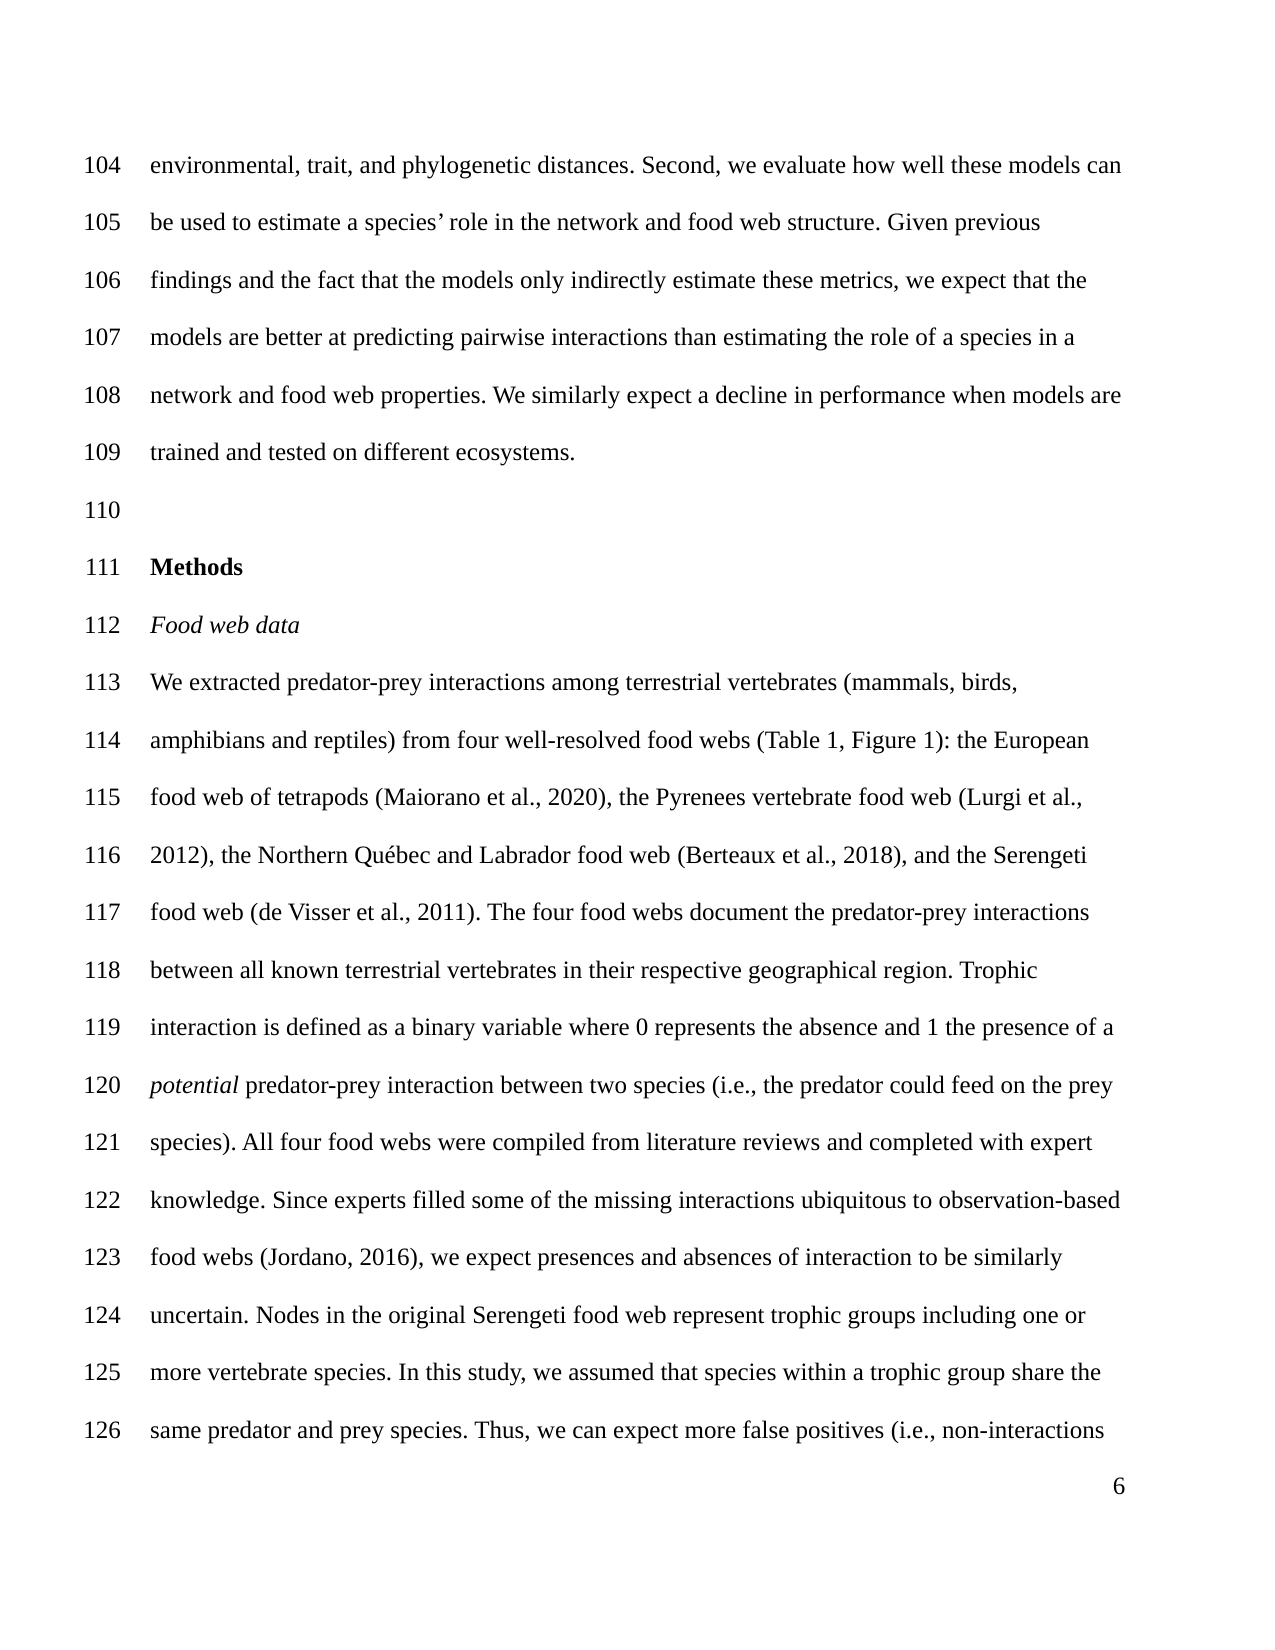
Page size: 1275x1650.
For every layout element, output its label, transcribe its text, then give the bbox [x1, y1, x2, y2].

text We extracted predator-prey interactions among terrestrial vertebrates (mammals, birds, amphibians and reptiles) from four well-resolved food webs (Table 1, Figure 1): the European food web of tetrapods (Maiorano et al., 2020), the Pyrenees vertebrate food web (Lurgi et al., 2012), the Northern Québec and Labrador food web (Berteaux et al., 2018), and the Serengeti food web (de Visser et al., 2011). The four food webs document the predator-prey interactions between all known terrestrial vertebrates in their respective geographical region. Trophic interaction is defined as a binary variable where 0 represents the absence and 1 the presence of a potential predator-prey interaction between two species (i.e., the predator could feed on the prey species). All four food webs were compiled from literature reviews and completed with expert knowledge. Since experts filled some of the missing interactions ubiquitous to observation-based food webs (Jordano, 2016), we expect presences and absences of interaction to be similarly uncertain. Nodes in the original Serengeti food web represent trophic groups including one or more vertebrate species. In this study, we assumed that species within a trophic group share the same predator and prey species. Thus, we can expect more false positives (i.e., non-interactions [150, 667, 1125, 1444]
text Food web data [150, 610, 1125, 639]
text Methods [150, 552, 1125, 581]
text environmental, trait, and phylogenetic distances. Second, we evaluate how well these models can be used to estimate a species’ role in the network and food web structure. Given previous findings and the fact that the models only indirectly estimate these metrics, we expect that the models are better at predicting pairwise interactions than estimating the role of a species in a network and food web properties. We similarly expect a decline in performance when models are trained and tested on different ecosystems. [150, 150, 1125, 466]
